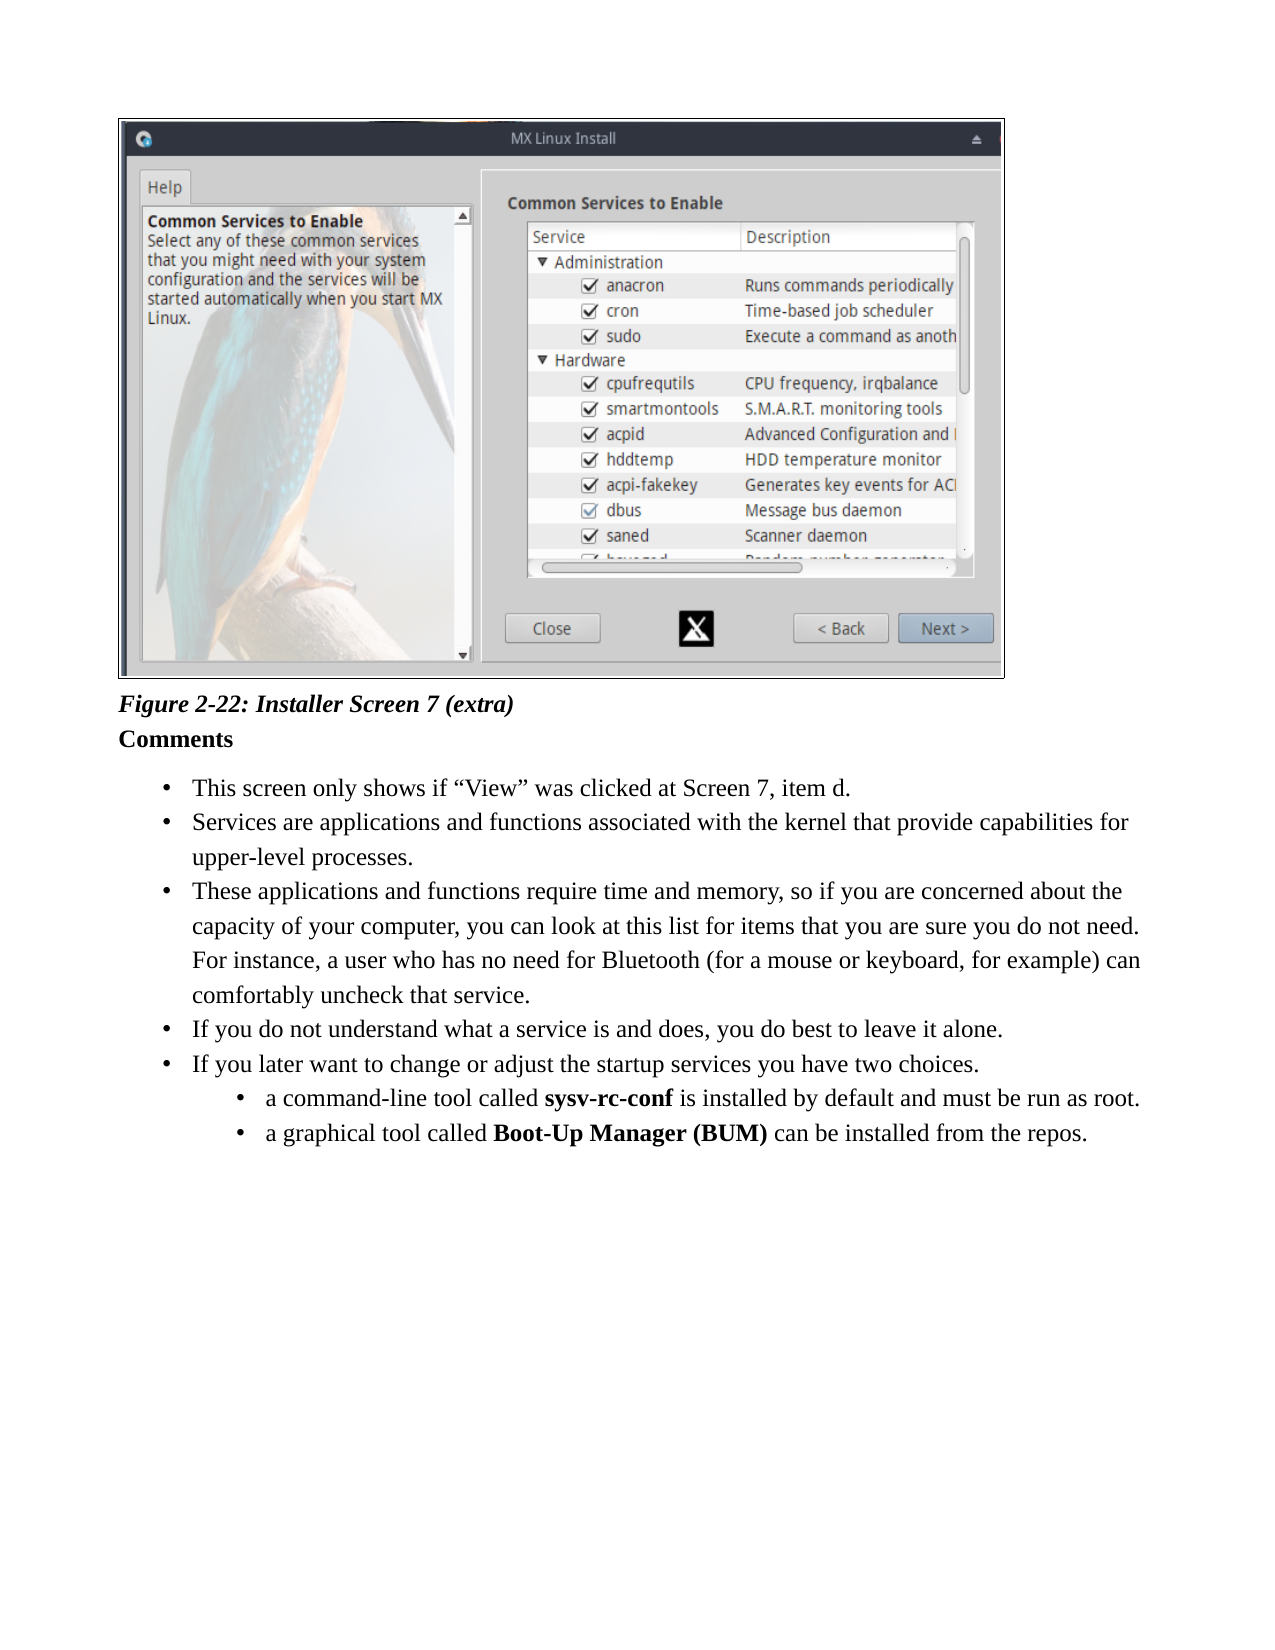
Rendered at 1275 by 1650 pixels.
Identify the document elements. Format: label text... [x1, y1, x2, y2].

list These applications and functions require time and memory, so if you are concerned about the capacity of your computer, you can look at this list for items that you are sure you do not need. For instance, a user who has no need for Bluetooth (for a mouse or keyboard, for example) can comfortably uncheck that service. [162, 876, 1157, 1008]
picture [121, 121, 1001, 676]
text Figure 2-22: Installer Screen 7 (extra) [118, 118, 1157, 718]
list If you later want to change or adjust the startup services you have two choices. [162, 1049, 1157, 1077]
text Comments [118, 724, 1157, 753]
list This screen only shows if “View” was clicked at Screen 7, item d. [162, 773, 1157, 802]
list a graphical tool called Boot-Up Manager (BUM) can be installed from the repos. [236, 1118, 1157, 1146]
list Services are applications and functions associated with the kernel that provide capabilities for upper-level processes. [162, 807, 1157, 871]
list a command-line tool called sysv-rc-conf is installed by default and must be run as root. [236, 1083, 1157, 1112]
list If you do not understand what a service is and does, you do best to leave it alone. [162, 1014, 1157, 1043]
